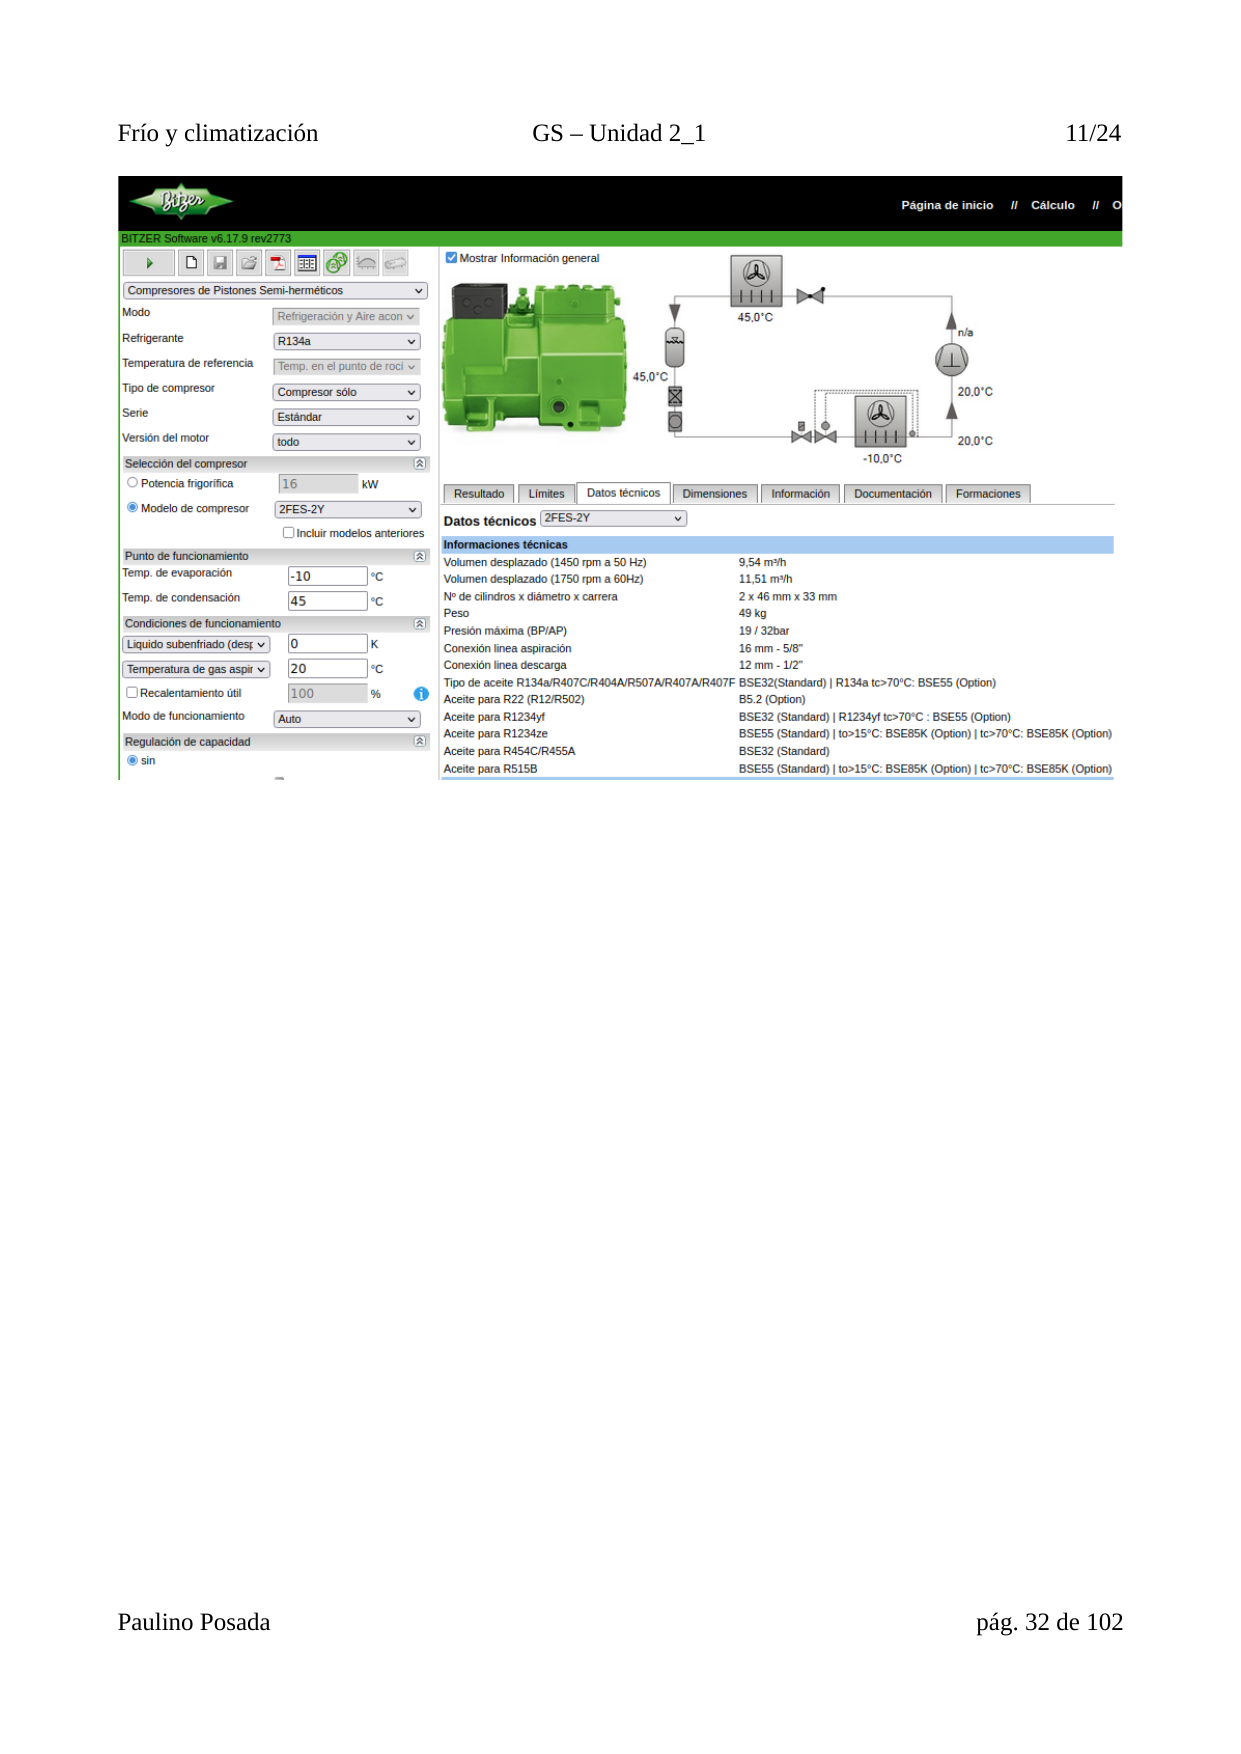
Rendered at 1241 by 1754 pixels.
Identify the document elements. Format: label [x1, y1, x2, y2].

picture [118, 176, 1123, 780]
